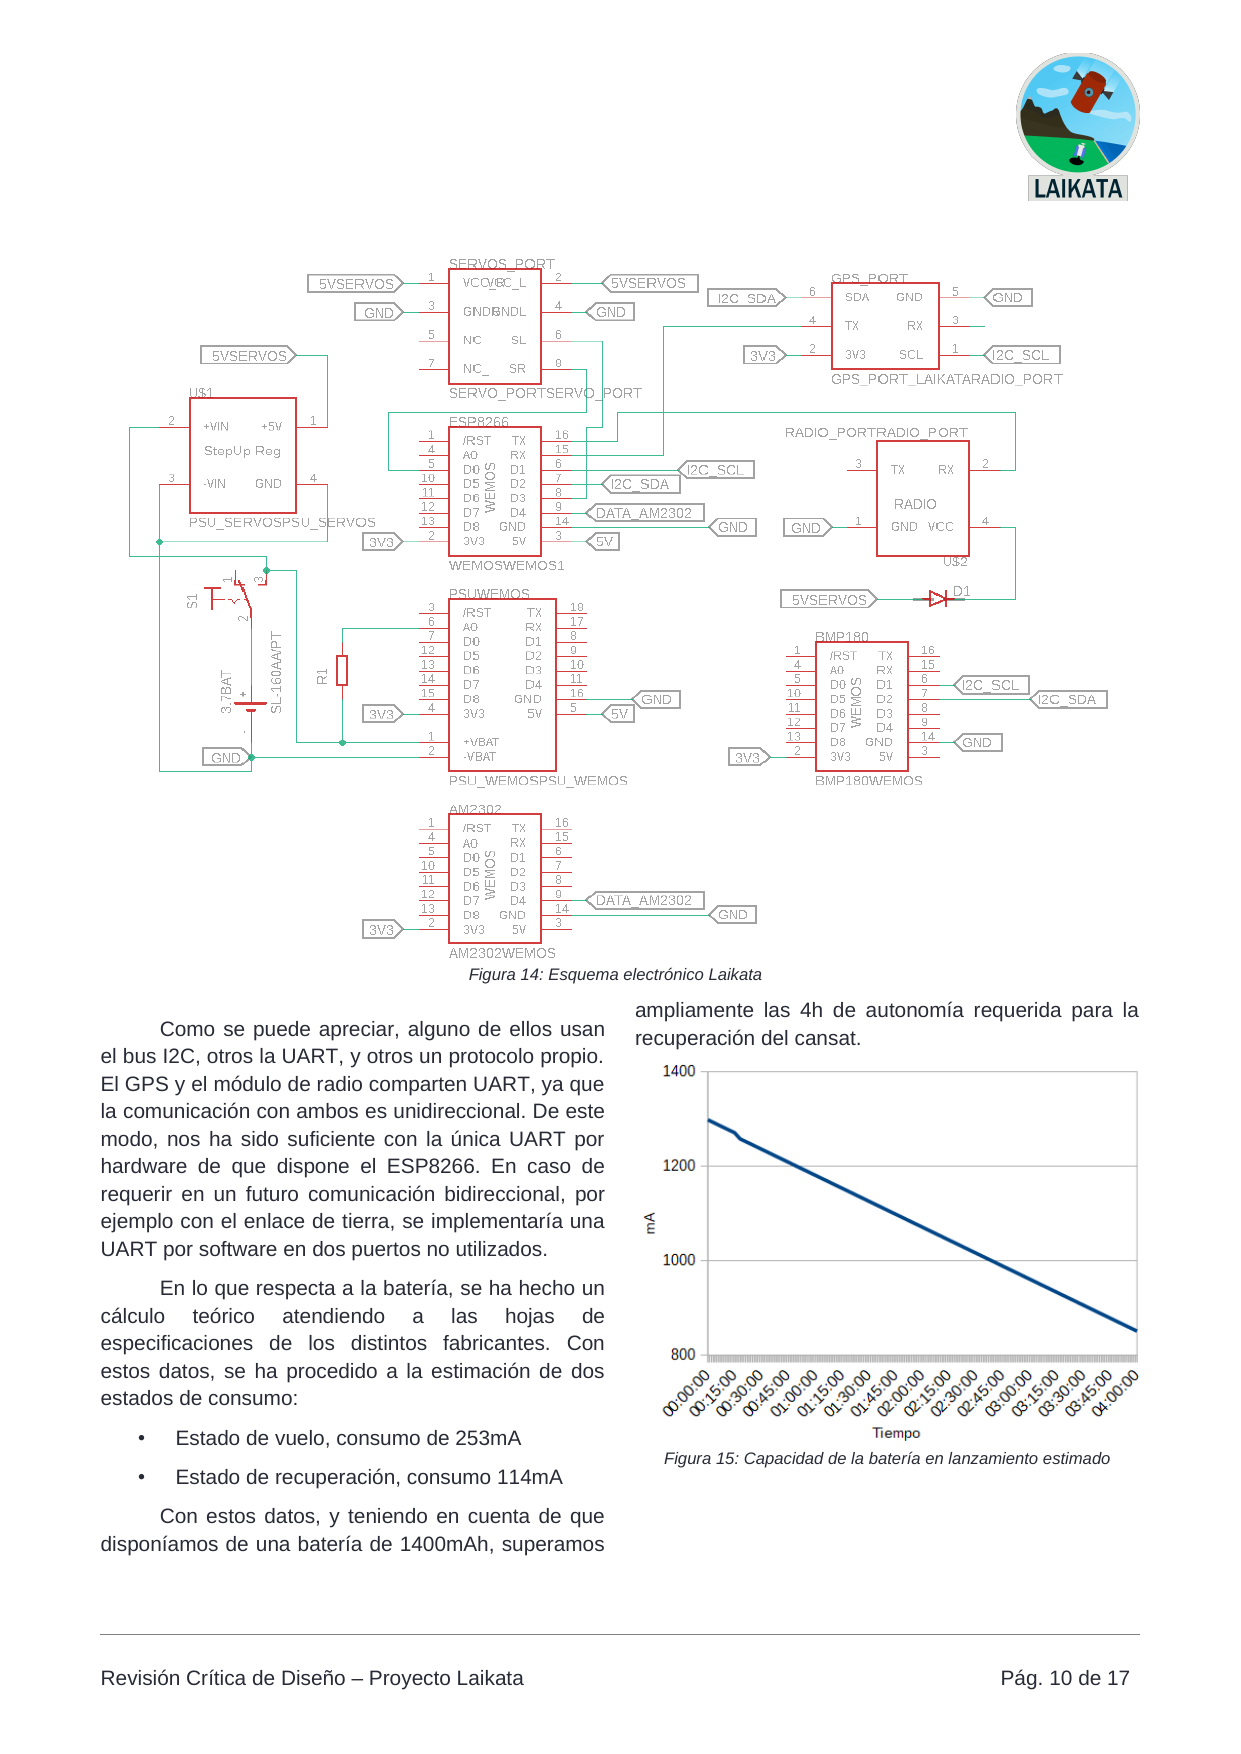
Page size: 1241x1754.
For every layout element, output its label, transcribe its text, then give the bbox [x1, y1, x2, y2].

picture [130, 252, 1109, 962]
text Como se puede apreciar, alguno de ellos usan el bus I2C, otros la UART, y otros un protocolo propio. El GPS y el módulo de radio comparten UART, ya que la comunicación con ambos es unidireccional. De este modo, nos ha sido suficiente con la única UART por hardware de que dispone el ESP8266. En caso de requerir en un futuro comunicación bidireccional, por ejemplo con el enlace de tierra, se implementaría una UART por software en dos puertos no utilizados. [100, 240, 605, 1261]
text En lo que respecta a la batería, se ha hecho un cálculo teórico atendiendo a las hojas de especificaciones de los distintos fabricantes. Con estos datos, se ha procedido a la estimación de dos estados de consumo: [100, 1276, 605, 1410]
text Figura 14: Esquema electrónico Laikata [109, 222, 1121, 983]
list Estado de recuperación, consumo 114mA [138, 1465, 605, 1489]
text Figura 15: Capacidad de la batería en lanzamiento estimado [635, 1446, 1140, 1468]
text Con estos datos, y teniendo en cuenta de que disponíamos de una batería de 1400mAh, superamos ampliamente las 4h de autonomía requerida para la recuperación del cansat. [635, 201, 1140, 1049]
picture [634, 1064, 1140, 1446]
text Con estos datos, y teniendo en cuenta de que disponíamos de una batería de 1400mAh, superamos ampliamente las 4h de autonomía requerida para la recuperación del cansat. [100, 1504, 605, 1556]
list Estado de vuelo, consumo de 253mA [138, 1425, 605, 1449]
picture [1016, 53, 1140, 201]
